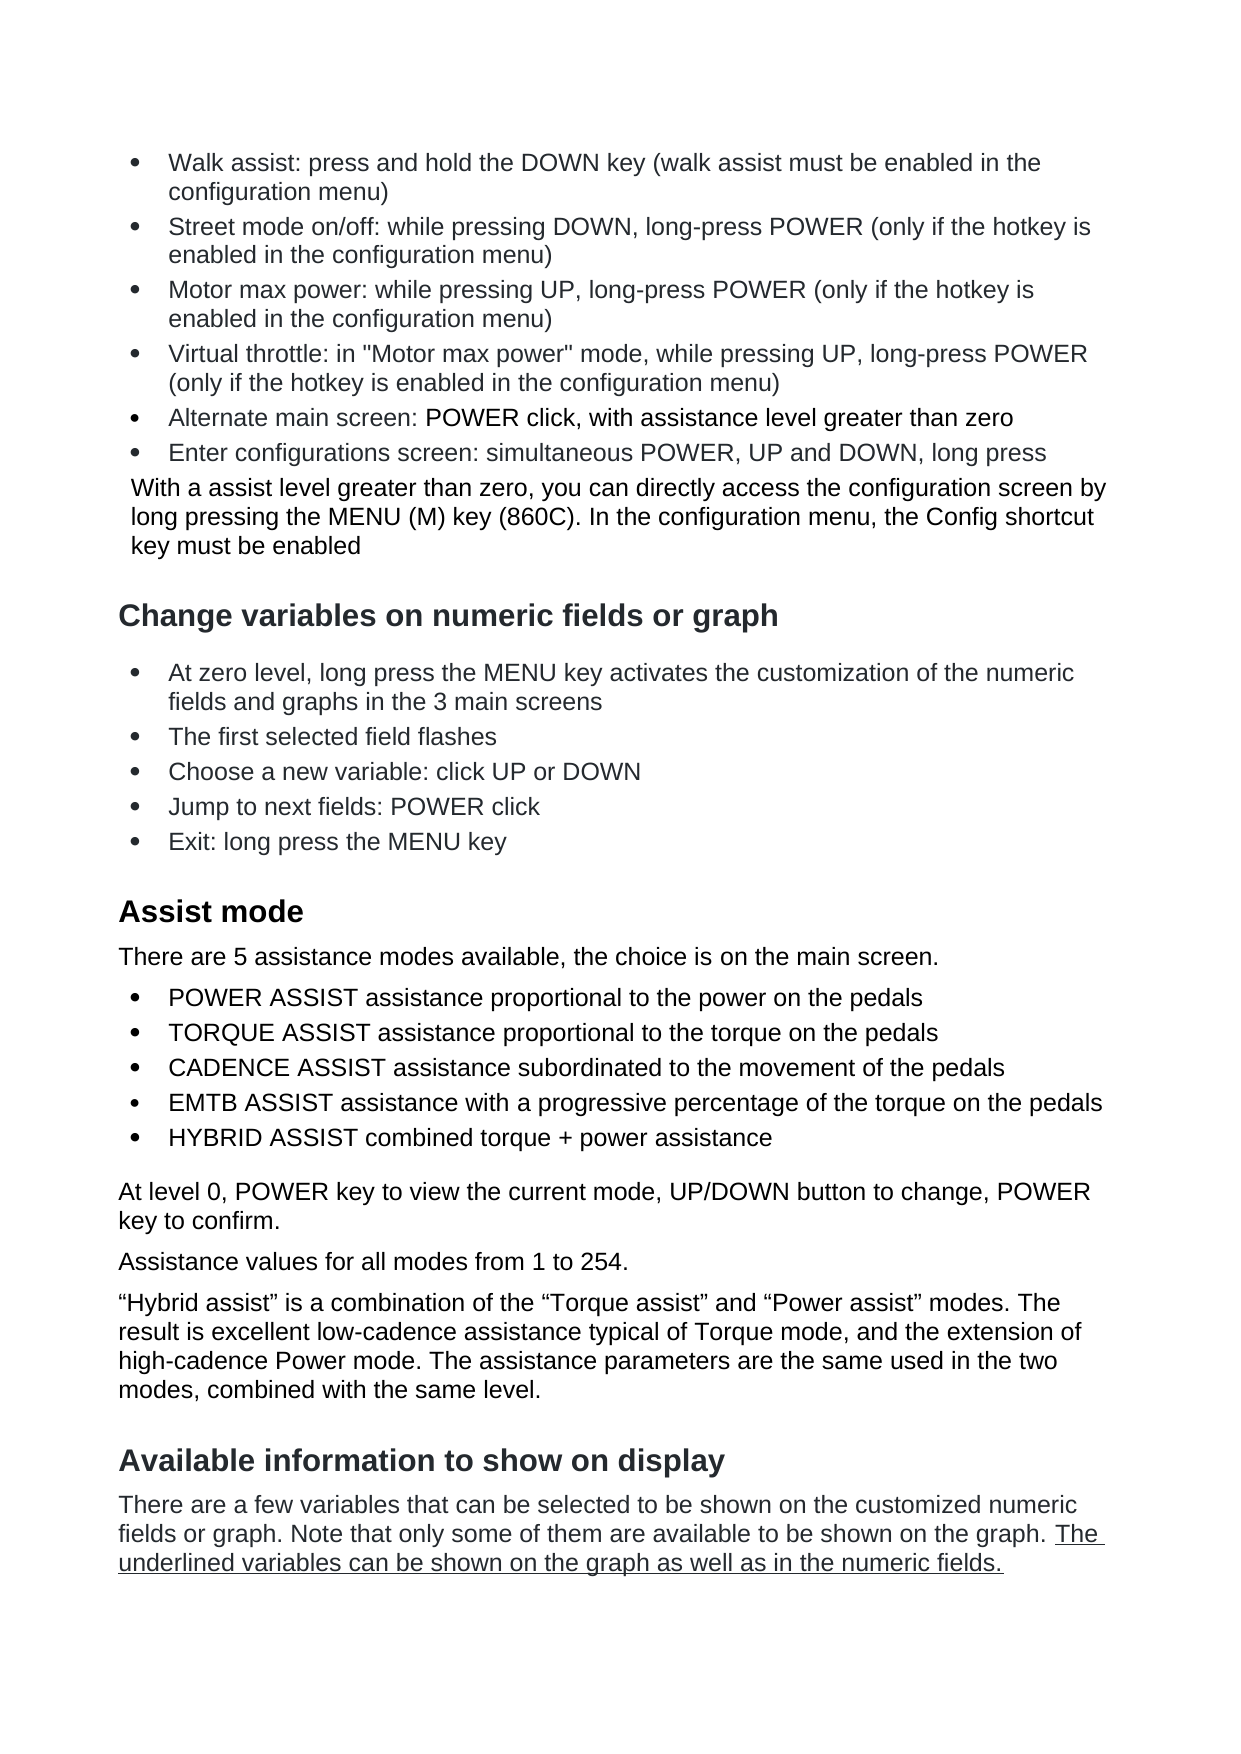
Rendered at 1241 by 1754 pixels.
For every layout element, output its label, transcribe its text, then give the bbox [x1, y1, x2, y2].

list Jump to next fields: POWER click [131, 792, 1122, 821]
list TORQUE ASSIST assistance proportional to the torque on the pedals [131, 1018, 1122, 1047]
text At level 0, POWER key to view the current mode, UP/DOWN button to change, POWER key to confirm. [118, 1177, 1122, 1235]
list Choose a new variable: click UP or DOWN [131, 757, 1122, 786]
text Assist mode [118, 893, 1122, 929]
text “Hybrid assist” is a combination of the “Torque assist” and “Power assist” modes. The result is excellent low-cadence assistance typical of Torque mode, and the extension of high-cadence Power mode. The assistance parameters are the same used in the two modes, combined with the same level. [118, 1288, 1122, 1403]
list Street mode on/off: while pressing DOWN, long-press POWER (only if the hotkey is enabled in the configuration menu) [131, 211, 1122, 269]
list Virtual throttle: in "Motor max power" mode, while pressing UP, long-press POWER (only if the hotkey is enabled in the configuration menu) [131, 339, 1122, 397]
text Assistance values for all modes from 1 to 254. [118, 1247, 1122, 1276]
text Available information to show on display [118, 1442, 1122, 1478]
list Motor max power: while pressing UP, long-press POWER (only if the hotkey is enabled in the configuration menu) [131, 275, 1122, 333]
text There are 5 assistance modes available, the choice is on the main screen. [118, 942, 1122, 971]
text Change variables on numeric fields or graph [118, 597, 1122, 633]
list Enter configurations screen: simultaneous POWER, UP and DOWN, long press [131, 438, 1122, 467]
list Exit: long press the MENU key [131, 827, 1122, 856]
list POWER ASSIST assistance proportional to the power on the pedals [131, 983, 1122, 1012]
list HYBRID ASSIST combined torque + power assistance [131, 1123, 1122, 1152]
text There are a few variables that can be selected to be shown on the customized numeric fields or graph. Note that only some of them are available to be shown on the graph. The underlined variables can be shown on the graph as well as in the numeric fields. [118, 1491, 1122, 1577]
list Alternate main screen: POWER click, with assistance level greater than zero [131, 403, 1122, 432]
list The first selected field flashes [131, 722, 1122, 751]
list EMTB ASSIST assistance with a progressive percentage of the torque on the pedals [131, 1088, 1122, 1117]
list Walk assist: press and hold the DOWN key (walk assist must be enabled in the configuration menu) [131, 148, 1122, 205]
list At zero level, long press the MENU key activates the customization of the numeric fields and graphs in the 3 main screens [131, 658, 1122, 715]
text With a assist level greater than zero, you can directly access the configuration screen by long pressing the MENU (M) key (860C). In the configuration menu, the Config shortcut key must be enabled [131, 473, 1122, 559]
list CADENCE ASSIST assistance subordinated to the movement of the pedals [131, 1053, 1122, 1082]
